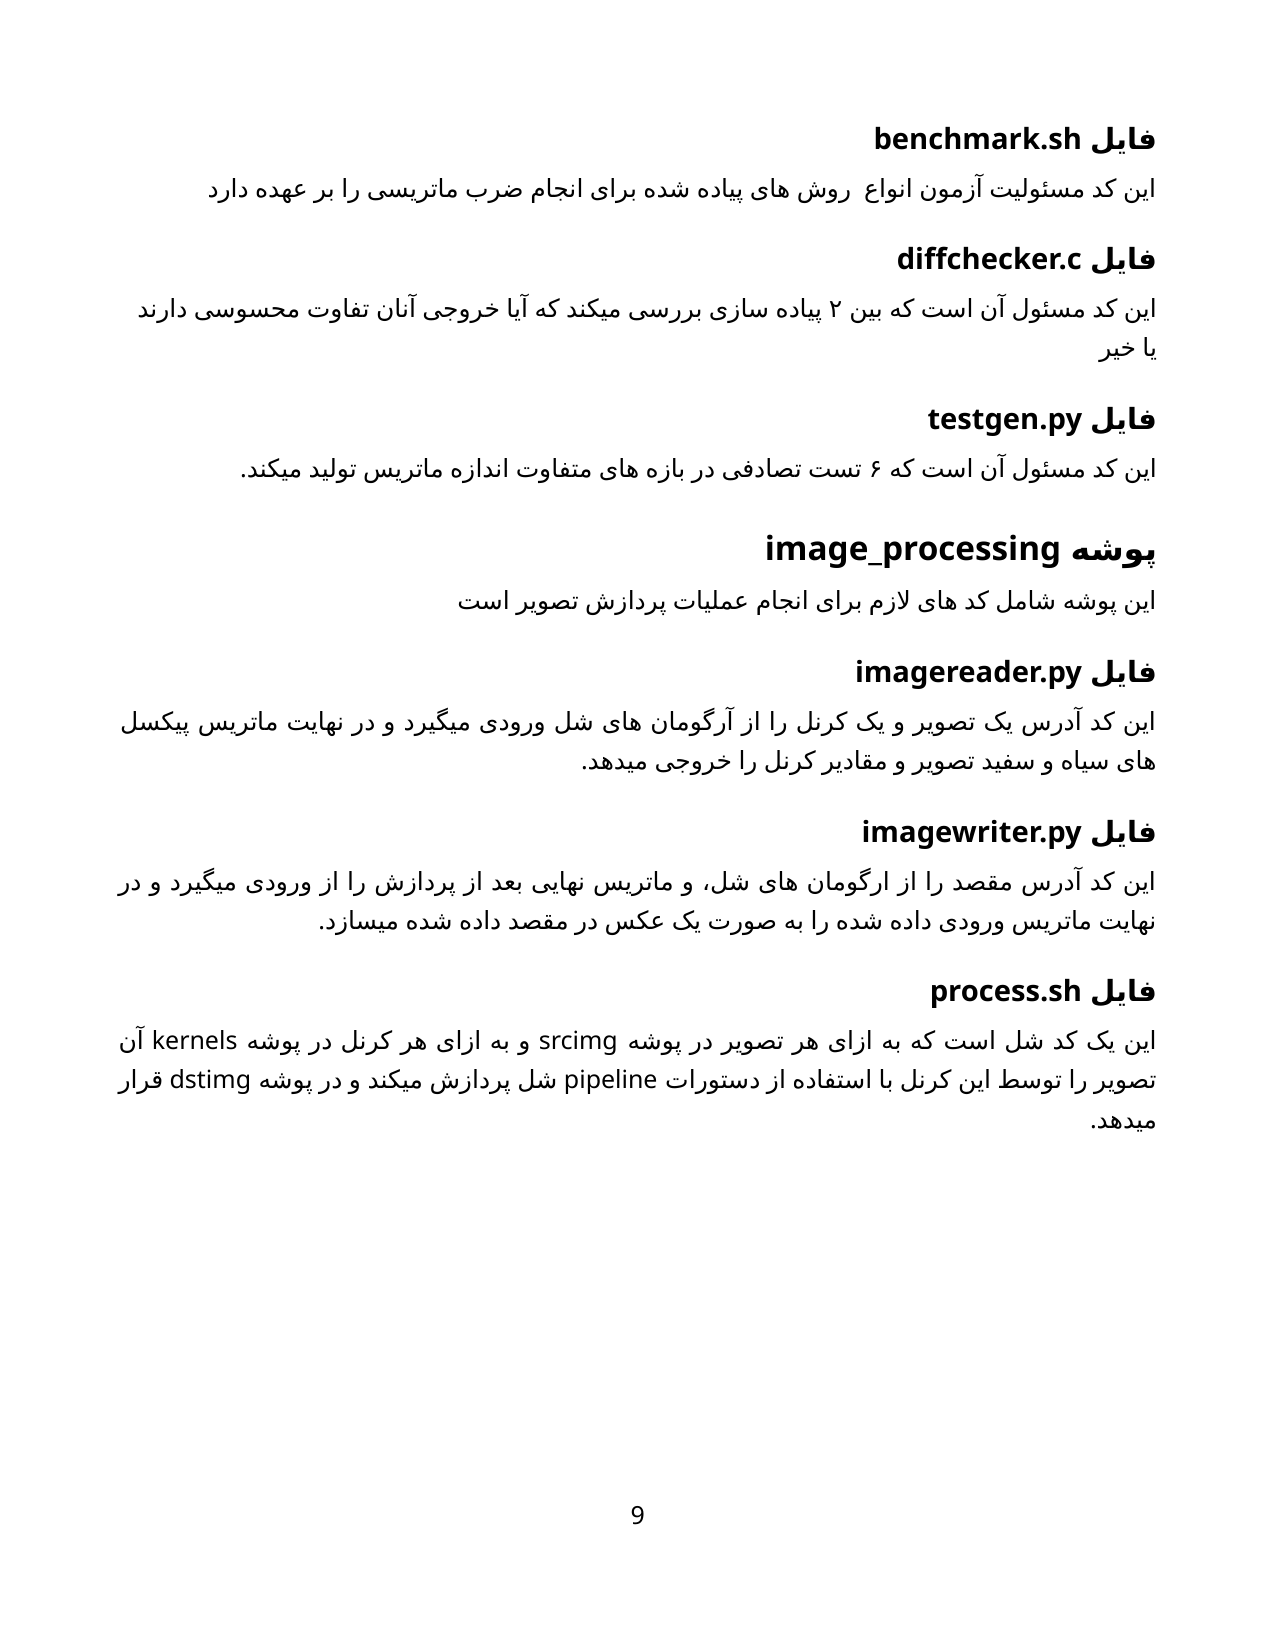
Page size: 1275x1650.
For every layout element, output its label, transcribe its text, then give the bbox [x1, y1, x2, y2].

text این پوشه شامل کد های لازم برای انجام عملیات پردازش تصویر است [118, 583, 1157, 617]
subtitle فایل diffchecker.c [118, 239, 1157, 278]
subtitle فایل imagewriter.py [118, 811, 1157, 851]
subtitle فایل testgen.py [118, 398, 1157, 438]
subtitle پوشه image_processing [118, 525, 1157, 571]
text این کد مسئول آن است که ۶ تست تصادفی در بازه های متفاوت اندازه ماتریس تولید میکند. [118, 451, 1157, 484]
text این کد مسئول آن است که بین ۲ پیاده سازی بررسی میکند که آیا خروجی آنان تفاوت محسوسی دارند یا خیر [118, 291, 1157, 364]
subtitle فایل imagereader.py [118, 651, 1157, 691]
text این یک کد شل است که به ازای هر تصویر در پوشه srcimg و به ازای هر کرنل در پوشه kernels آن تصویر را توسط این کرنل با استفاده از دستورات pipeline شل پردازش میکند و در پوشه dstimg قرار میدهد. [118, 1023, 1157, 1135]
text این کد مسئولیت آزمون انواع روش های پیاده شده برای انجام ضرب ماتریسی را بر عهده دارد [118, 170, 1157, 204]
subtitle فایل process.sh [118, 971, 1157, 1010]
subtitle فایل benchmark.sh [118, 118, 1157, 158]
text این کد آدرس یک تصویر و یک کرنل را از آرگومان های شل ورودی میگیرد و در نهایت ماتریس پیکسل های سیاه و سفید تصویر و مقادیر کرنل را خروجی میدهد. [118, 703, 1157, 777]
text این کد آدرس مقصد را از ارگومان های شل، و ماتریس نهایی بعد از پردازش را از ورودی میگیرد و در نهایت ماتریس ورودی داده شده را به صورت یک عکس در مقصد داده شده میسازد. [118, 863, 1157, 936]
